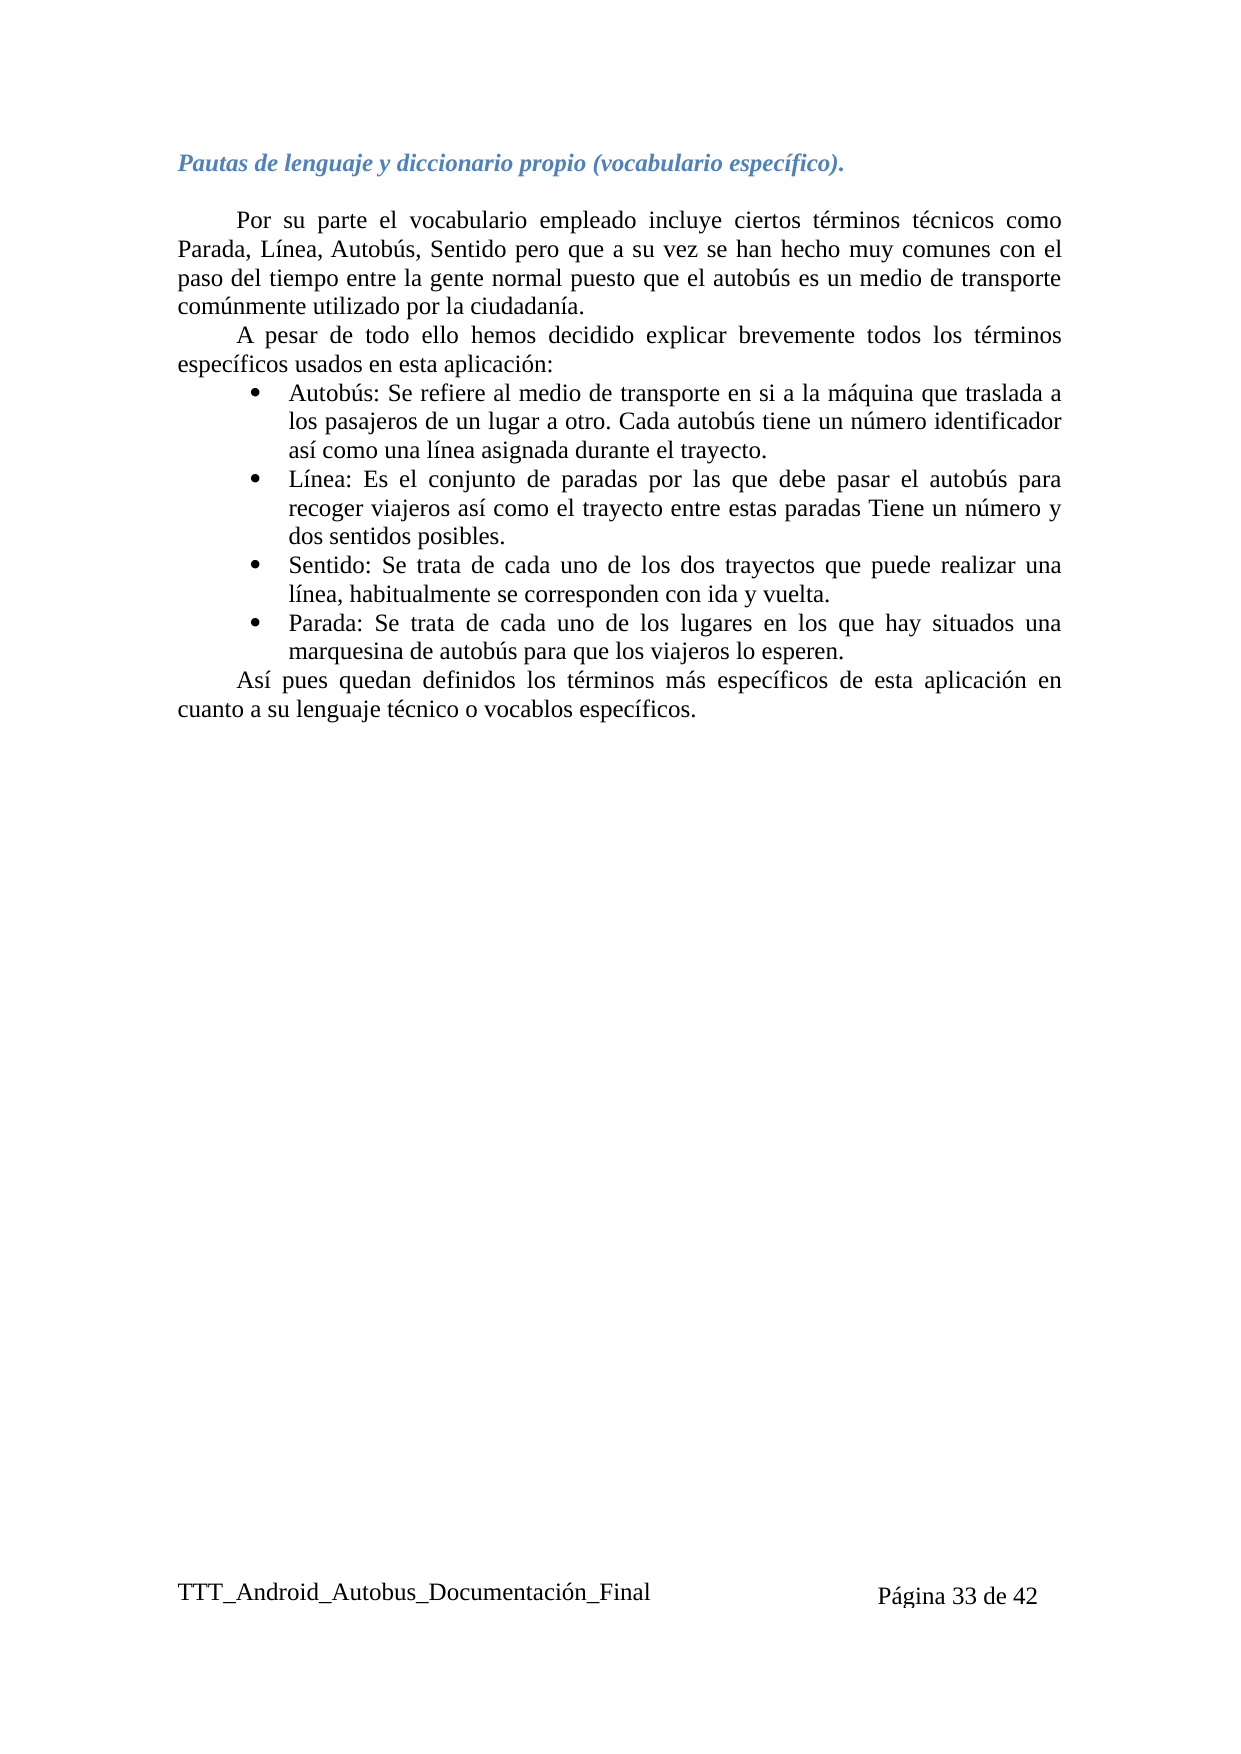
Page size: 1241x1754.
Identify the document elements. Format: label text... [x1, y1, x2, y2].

text Por su parte el vocabulario empleado incluye ciertos términos técnicos como Parada, Línea, Autobús, Sentido pero que a su vez se han hecho muy comunes con el paso del tiempo entre la gente normal puesto que el autobús es un medio de transporte comúnmente utilizado por la ciudadanía. [177, 205, 1063, 320]
text Así pues quedan definidos los términos más específicos de esta aplicación en cuanto a su lenguaje técnico o vocablos específicos. [177, 665, 1063, 723]
subtitle Pautas de lenguaje y diccionario propio (vocabulario específico). [177, 148, 1063, 176]
list Sentido: Se trata de cada uno de los dos trayectos que puede realizar una línea, habitualmente se corresponden con ida y vuelta. [251, 550, 1063, 608]
list Parada: Se trata de cada uno de los lugares en los que hay situados una marquesina de autobús para que los viajeros lo esperen. [251, 608, 1063, 665]
text A pesar de todo ello hemos decidido explicar brevemente todos los términos específicos usados en esta aplicación: [177, 320, 1063, 378]
list Autobús: Se refiere al medio de transporte en si a la máquina que traslada a los pasajeros de un lugar a otro. Cada autobús tiene un número identificador así como una línea asignada durante el trayecto. [251, 378, 1063, 464]
list Línea: Es el conjunto de paradas por las que debe pasar el autobús para recoger viajeros así como el trayecto entre estas paradas Tiene un número y dos sentidos posibles. [251, 464, 1063, 550]
